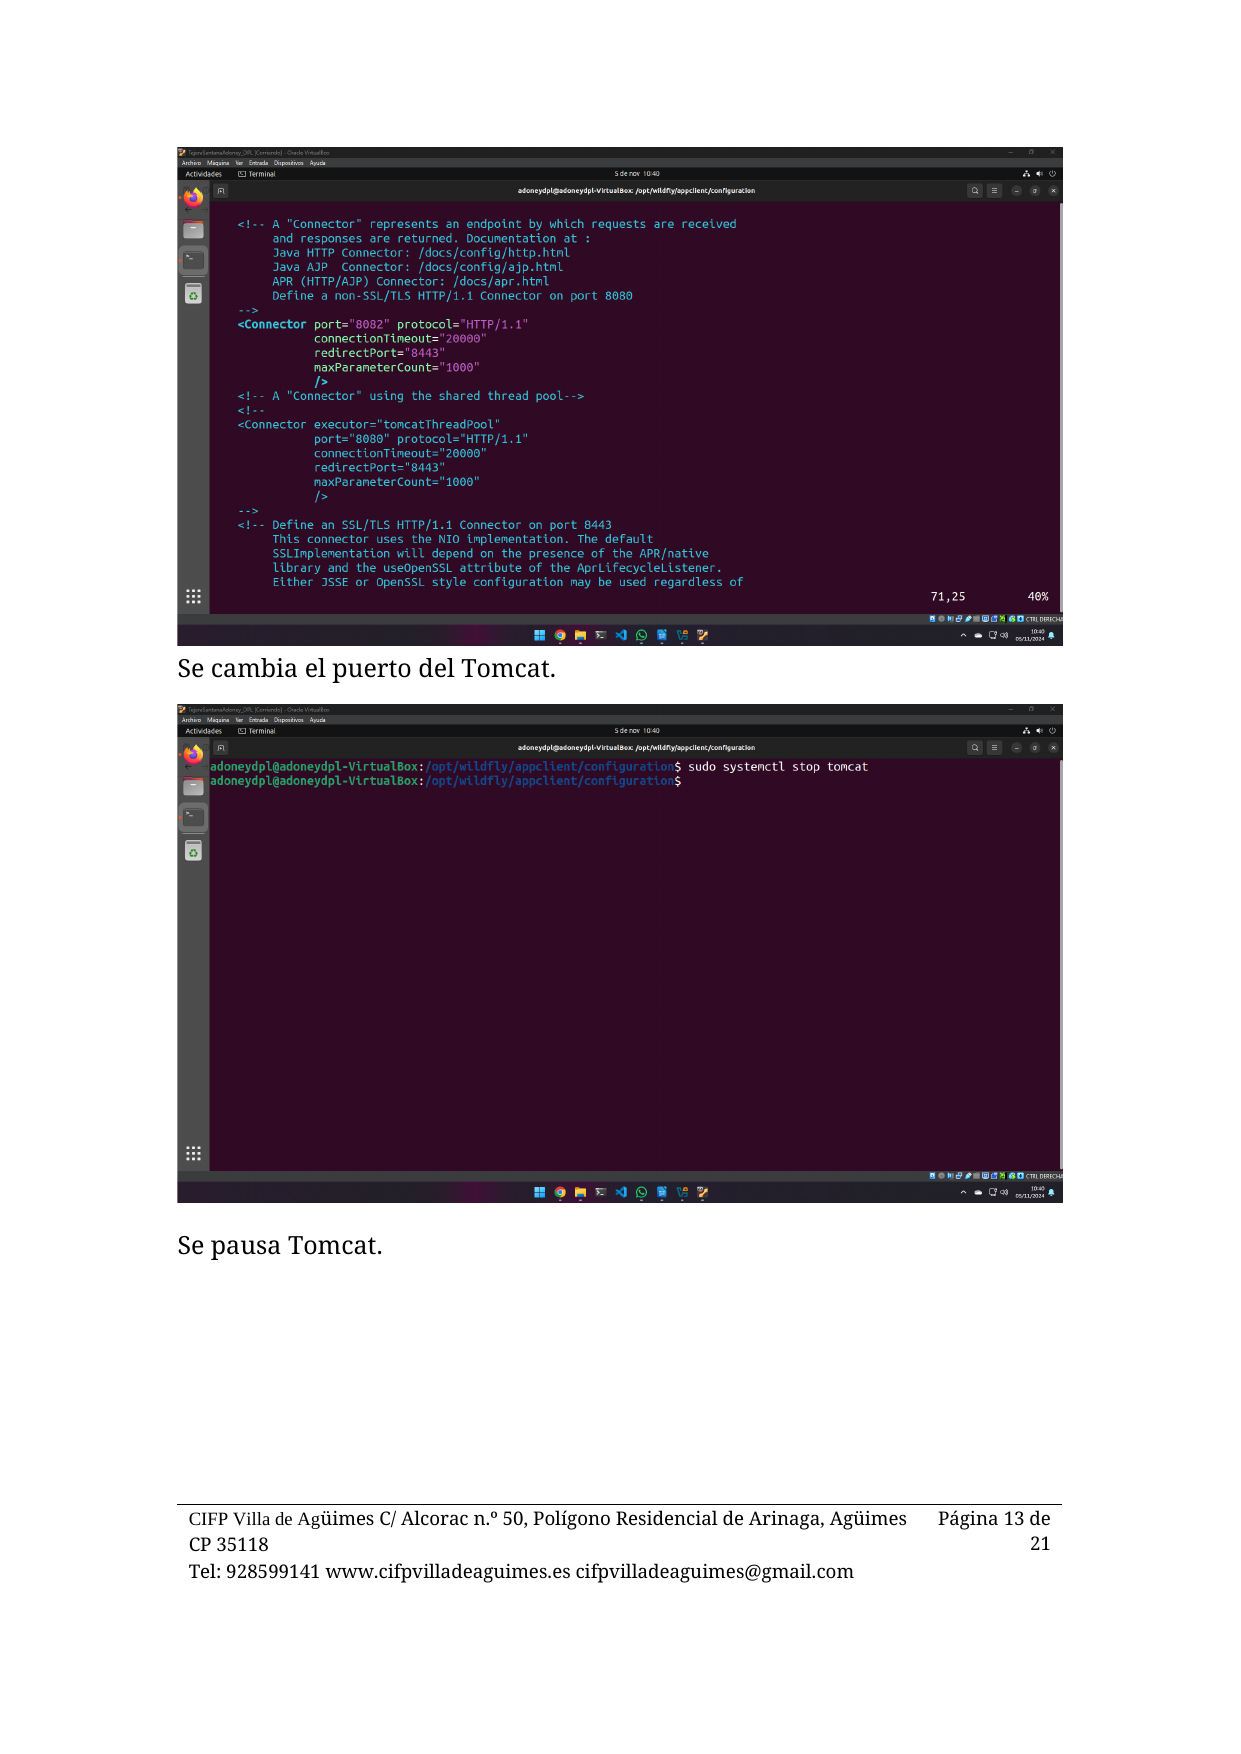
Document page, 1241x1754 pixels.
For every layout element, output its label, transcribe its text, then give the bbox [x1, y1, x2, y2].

text Se cambia el puerto del Tomcat. [177, 646, 1063, 685]
picture [177, 704, 1063, 1203]
picture [177, 147, 1063, 646]
text Se pausa Tomcat. [177, 1203, 1063, 1262]
